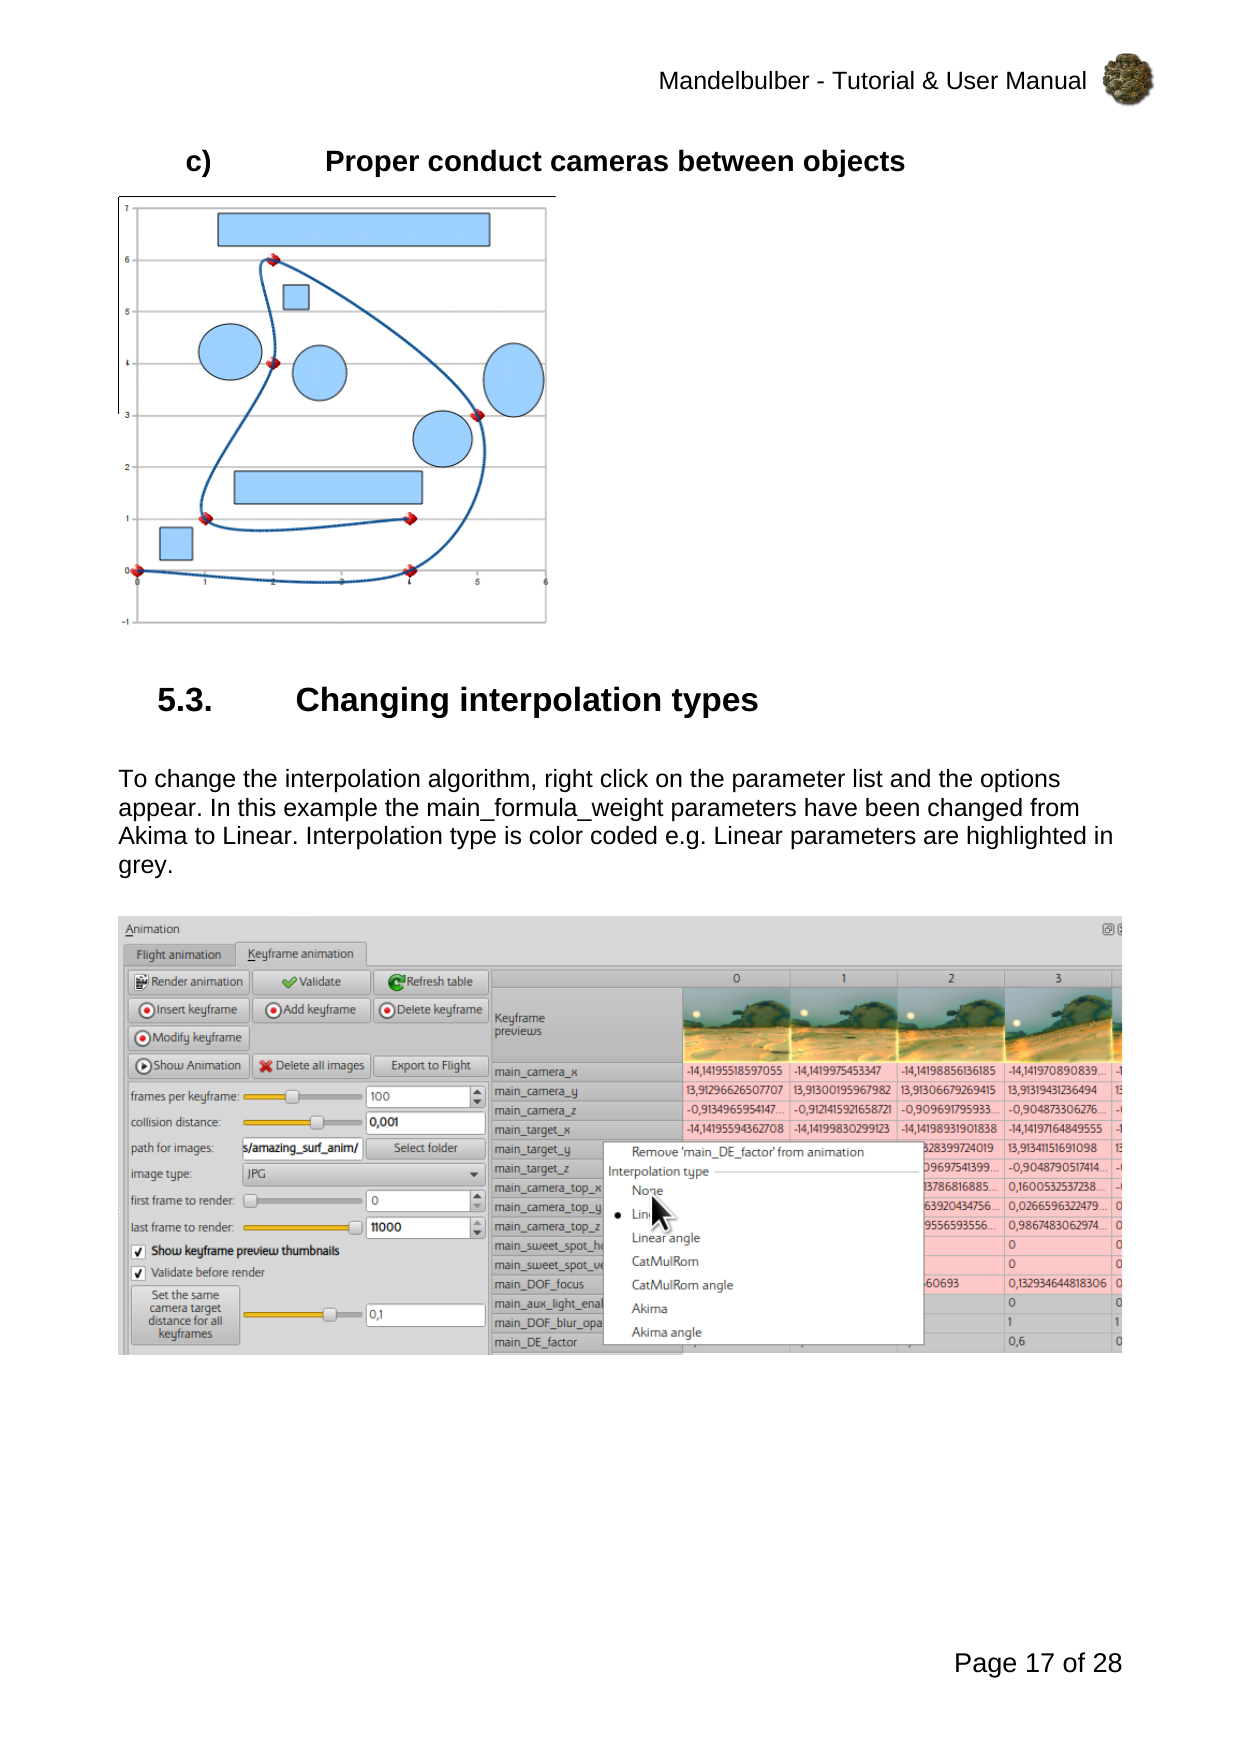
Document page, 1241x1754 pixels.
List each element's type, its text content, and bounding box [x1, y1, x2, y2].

picture [1099, 51, 1156, 108]
picture [118, 916, 1123, 1355]
subtitle Changing interpolation types [148, 680, 1122, 718]
text To change the interpolation algorithm, right click on the parameter list and the options appear. In this example the main_formula_weight parameters have been changed from Akima to Linear. Interpolation type is color coded e.g. Linear parameters are highlighted in grey. [118, 764, 1122, 879]
subtitle Proper conduct cameras between objects [177, 144, 1122, 177]
